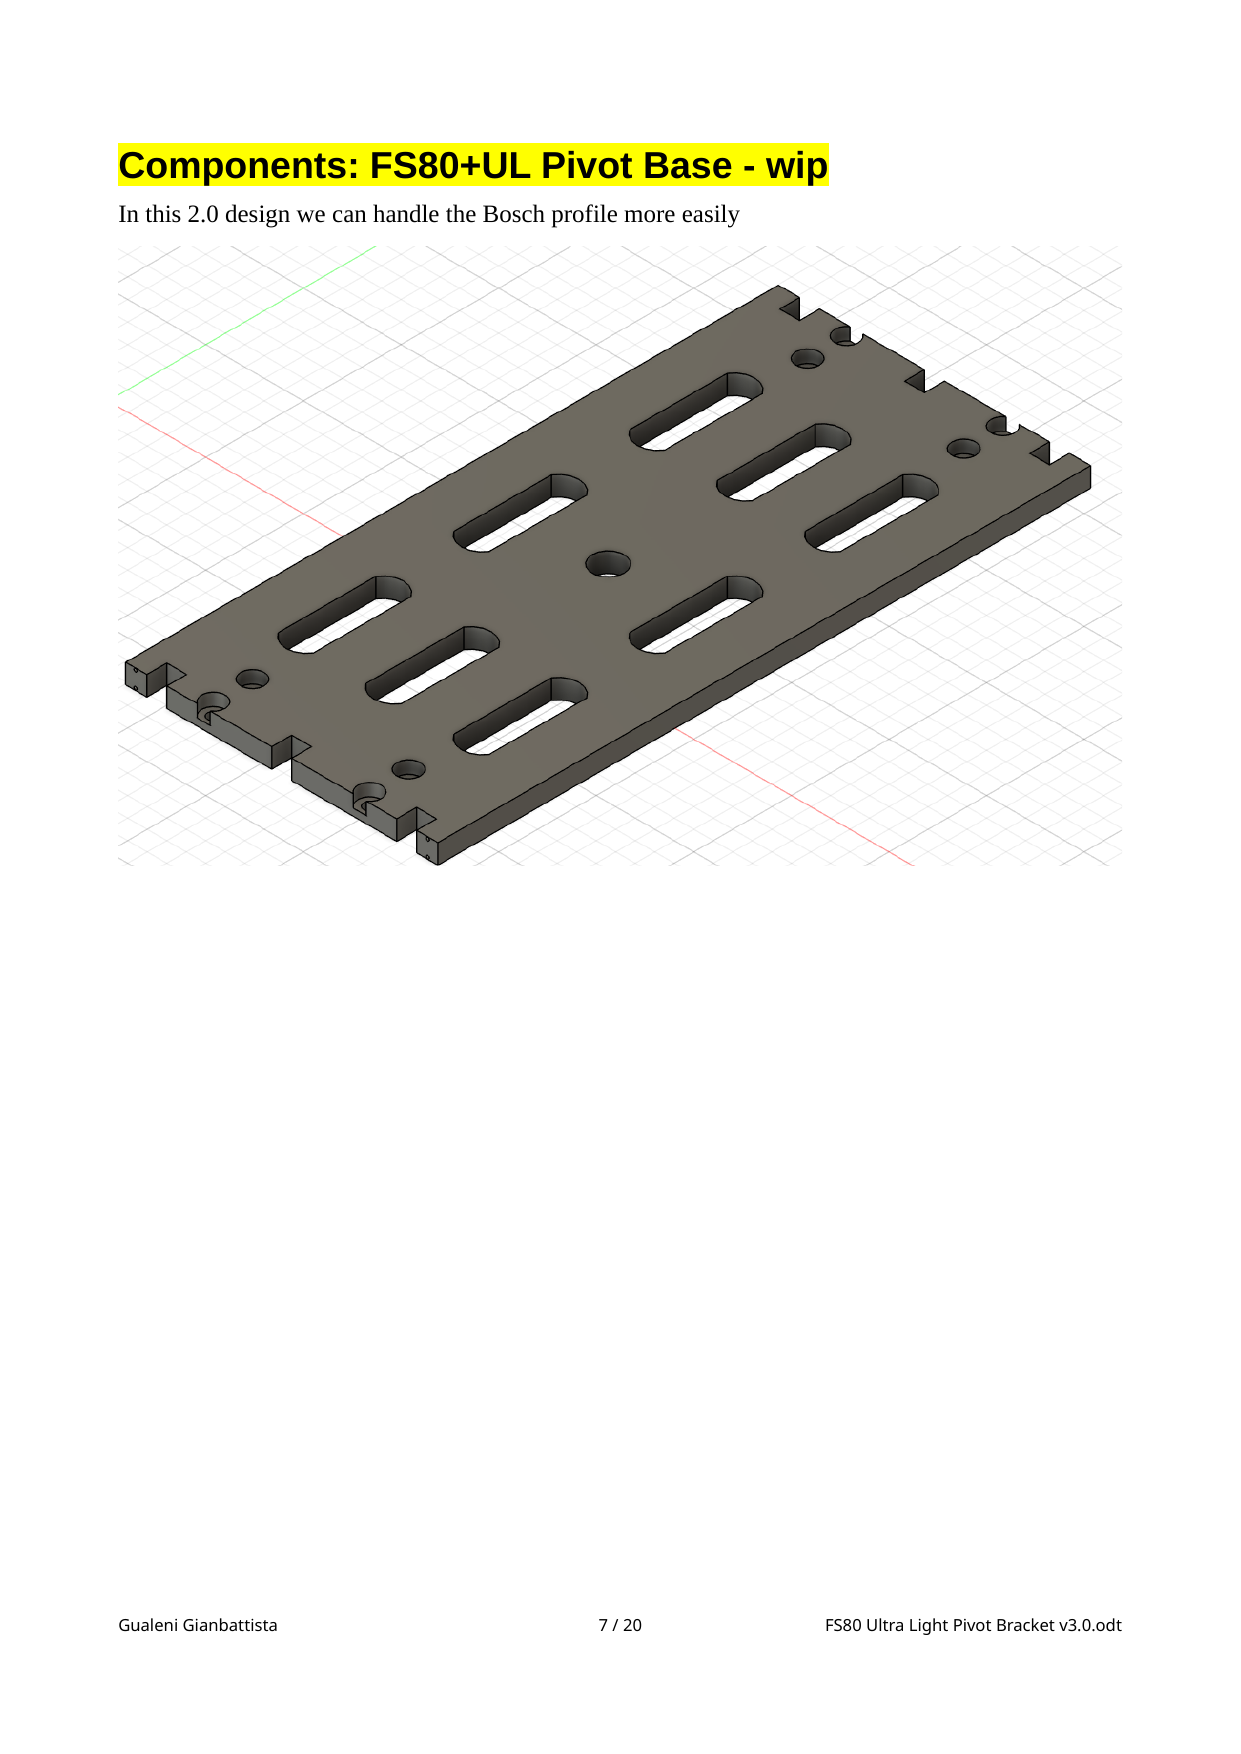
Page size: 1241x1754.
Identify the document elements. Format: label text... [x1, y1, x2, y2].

subtitle Components: FS80+UL Pivot Base - wip [118, 143, 1122, 186]
text In this 2.0 design we can handle the Bosch profile more easily [118, 199, 1122, 227]
picture [118, 246, 1123, 866]
